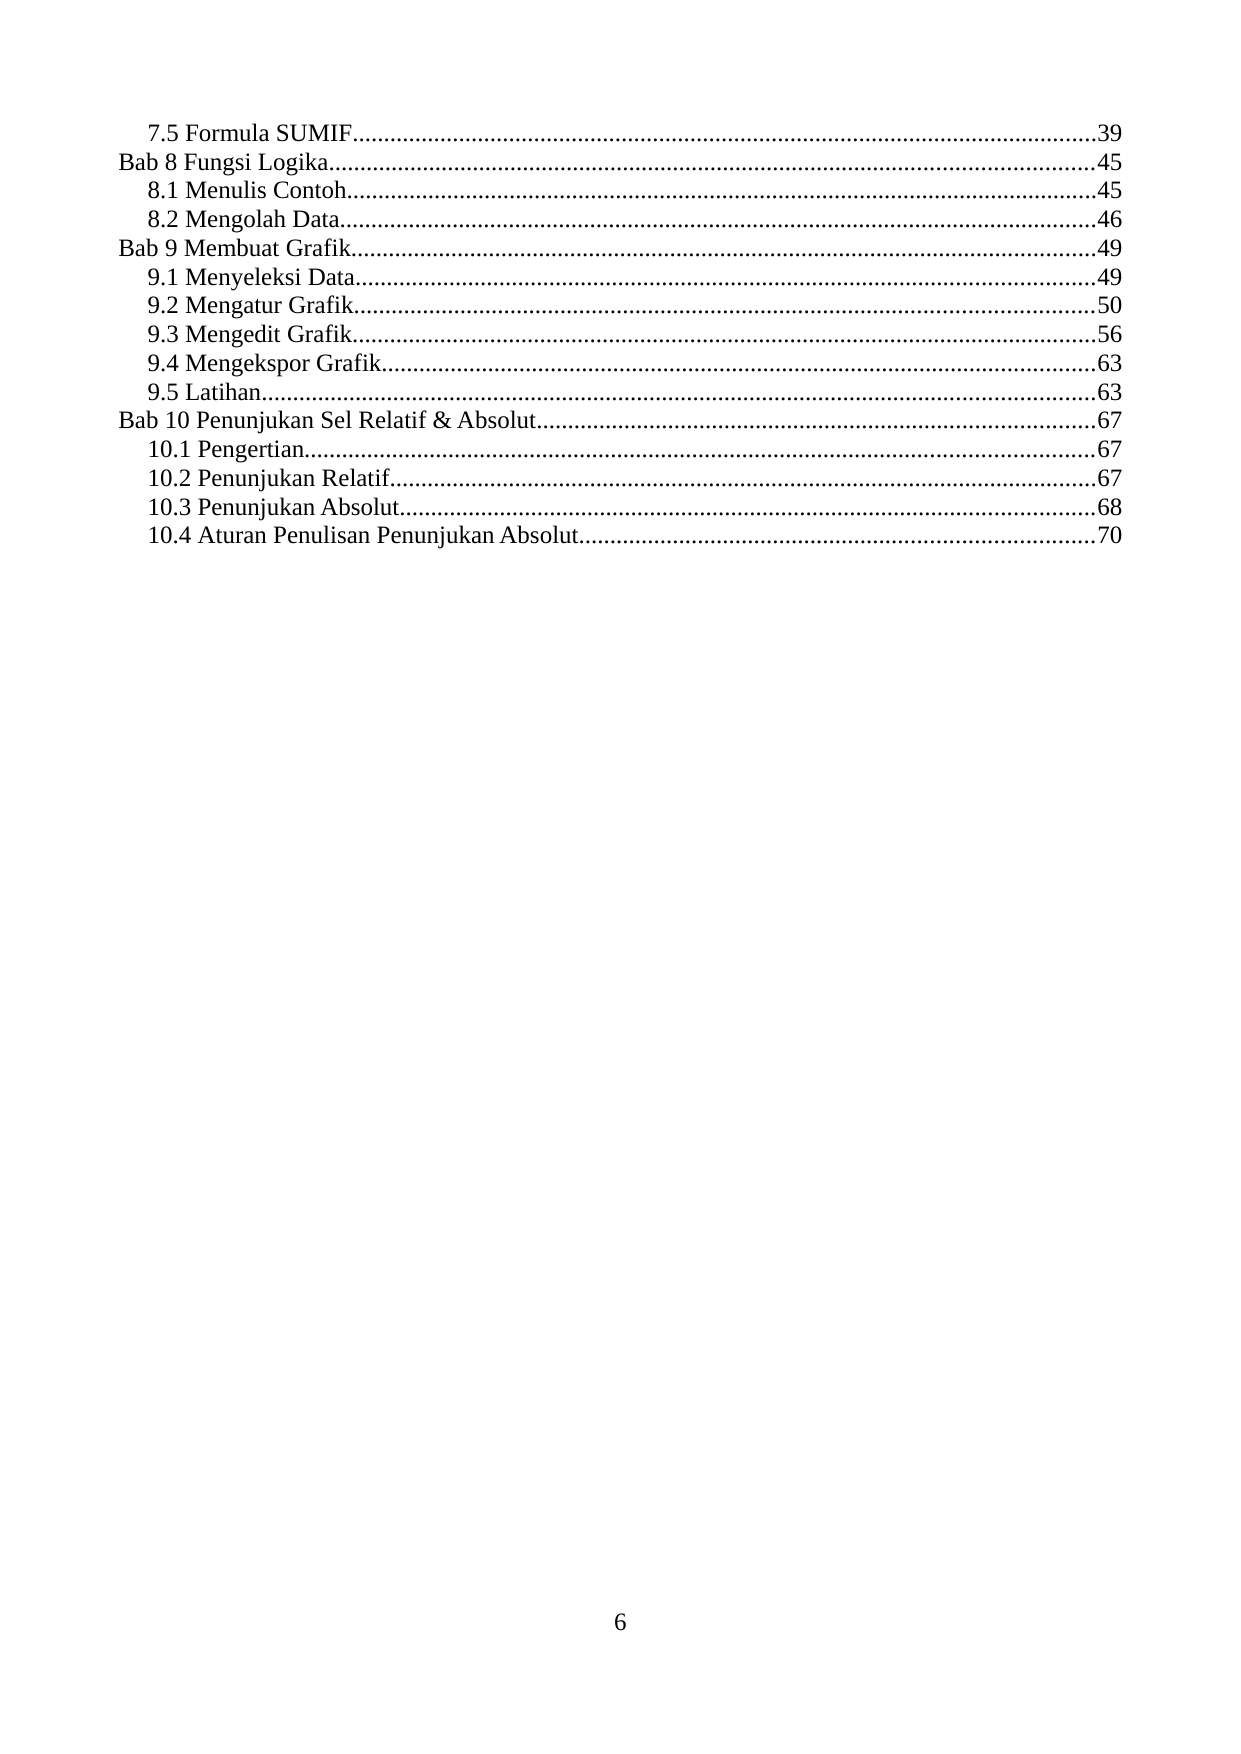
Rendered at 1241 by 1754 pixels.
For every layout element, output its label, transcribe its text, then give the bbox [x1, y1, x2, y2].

text 10.2 Penunjukan Relatif 67 [147, 463, 1122, 492]
text 10.1 Pengertian 67 [147, 434, 1122, 463]
text 10.4 Aturan Penulisan Penunjukan Absolut 70 [147, 521, 1122, 549]
text 10.3 Penunjukan Absolut 68 [147, 492, 1122, 521]
text 7.5 Formula SUMIF 39 [147, 118, 1122, 147]
text 9.4 Mengekspor Grafik 63 [147, 348, 1122, 377]
text Bab 8 Fungsi Logika 45 [118, 147, 1122, 176]
text 9.2 Mengatur Grafik 50 [147, 291, 1122, 319]
text 9.3 Mengedit Grafik 56 [147, 319, 1122, 348]
text 8.2 Mengolah Data 46 [147, 204, 1122, 233]
text Bab 9 Membuat Grafik 49 [118, 233, 1122, 262]
text 9.1 Menyeleksi Data 49 [147, 262, 1122, 291]
text 9.5 Latihan 63 [147, 377, 1122, 406]
text Bab 10 Penunjukan Sel Relatif & Absolut 67 [118, 406, 1122, 434]
text 8.1 Menulis Contoh 45 [147, 176, 1122, 204]
